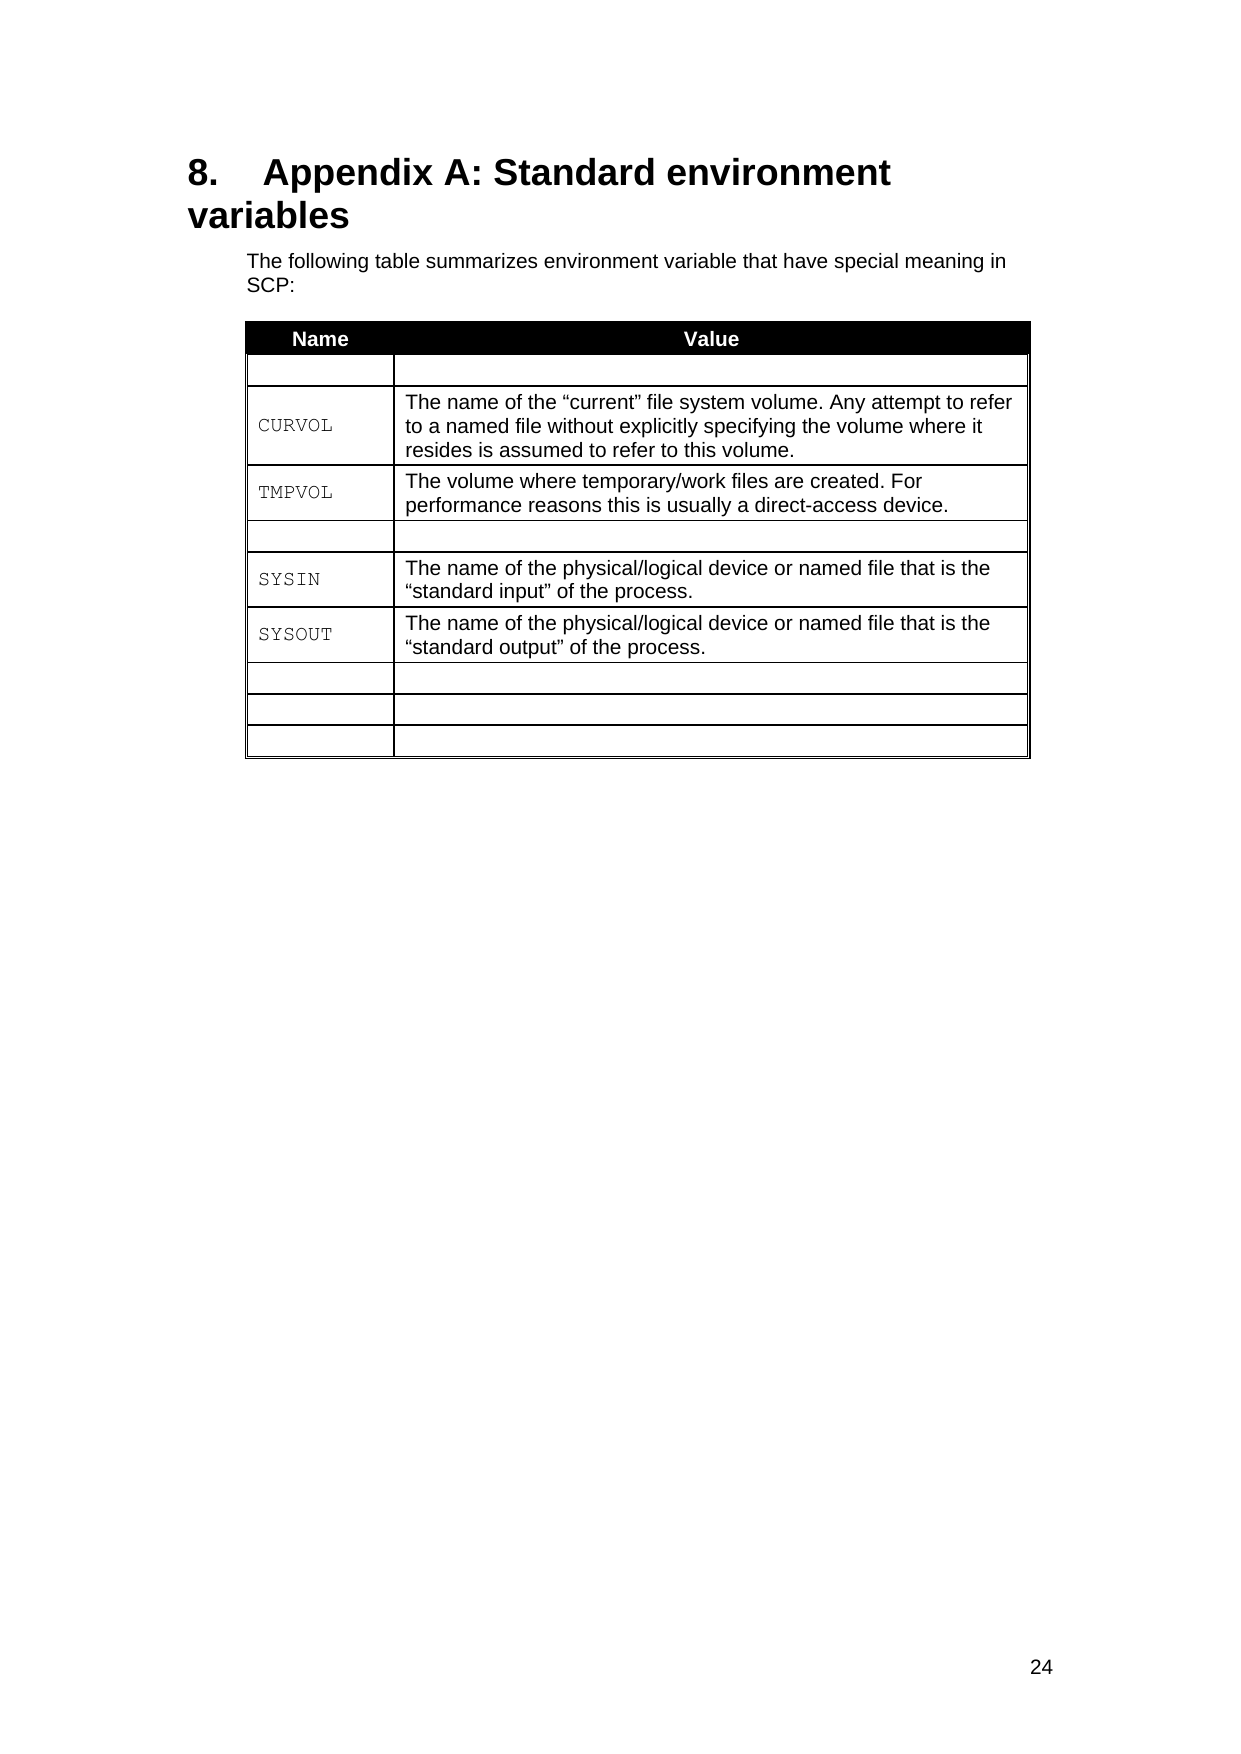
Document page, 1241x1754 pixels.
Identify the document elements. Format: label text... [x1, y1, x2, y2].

table_cell [395, 355, 1027, 385]
table_cell The name of the physical/logical device or named file that is the “standard output” of the process. [395, 608, 1027, 662]
table_cell The name of the “current” file system volume. Any attempt to refer to a named file without explicitly specifying the volume where it resides is assumed to refer to this volume. [395, 387, 1027, 464]
table_cell [395, 521, 1027, 551]
table_cell [248, 355, 393, 385]
table_cell [248, 726, 393, 756]
table_cell TMPVOL [248, 466, 393, 519]
table_cell [395, 695, 1027, 724]
subtitle Appendix A: Standard environment variables [187, 150, 1053, 236]
table_cell SYSIN [248, 553, 393, 606]
table_cell [395, 726, 1027, 756]
table_cell SYSOUT [248, 608, 393, 662]
table_cell [395, 663, 1027, 693]
table_cell The volume where temporary/work files are created. For performance reasons this is usually a direct-access device. [395, 466, 1027, 519]
table_cell CURVOL [248, 387, 393, 464]
table_cell [248, 663, 393, 693]
table_header Name [248, 324, 393, 354]
table_cell [248, 695, 393, 724]
table_cell The name of the physical/logical device or named file that is the “standard input” of the process. [395, 553, 1027, 606]
table_header Value [395, 324, 1027, 354]
table_cell [248, 521, 393, 551]
text The following table summarizes environment variable that have special meaning in SCP: [246, 249, 1053, 297]
